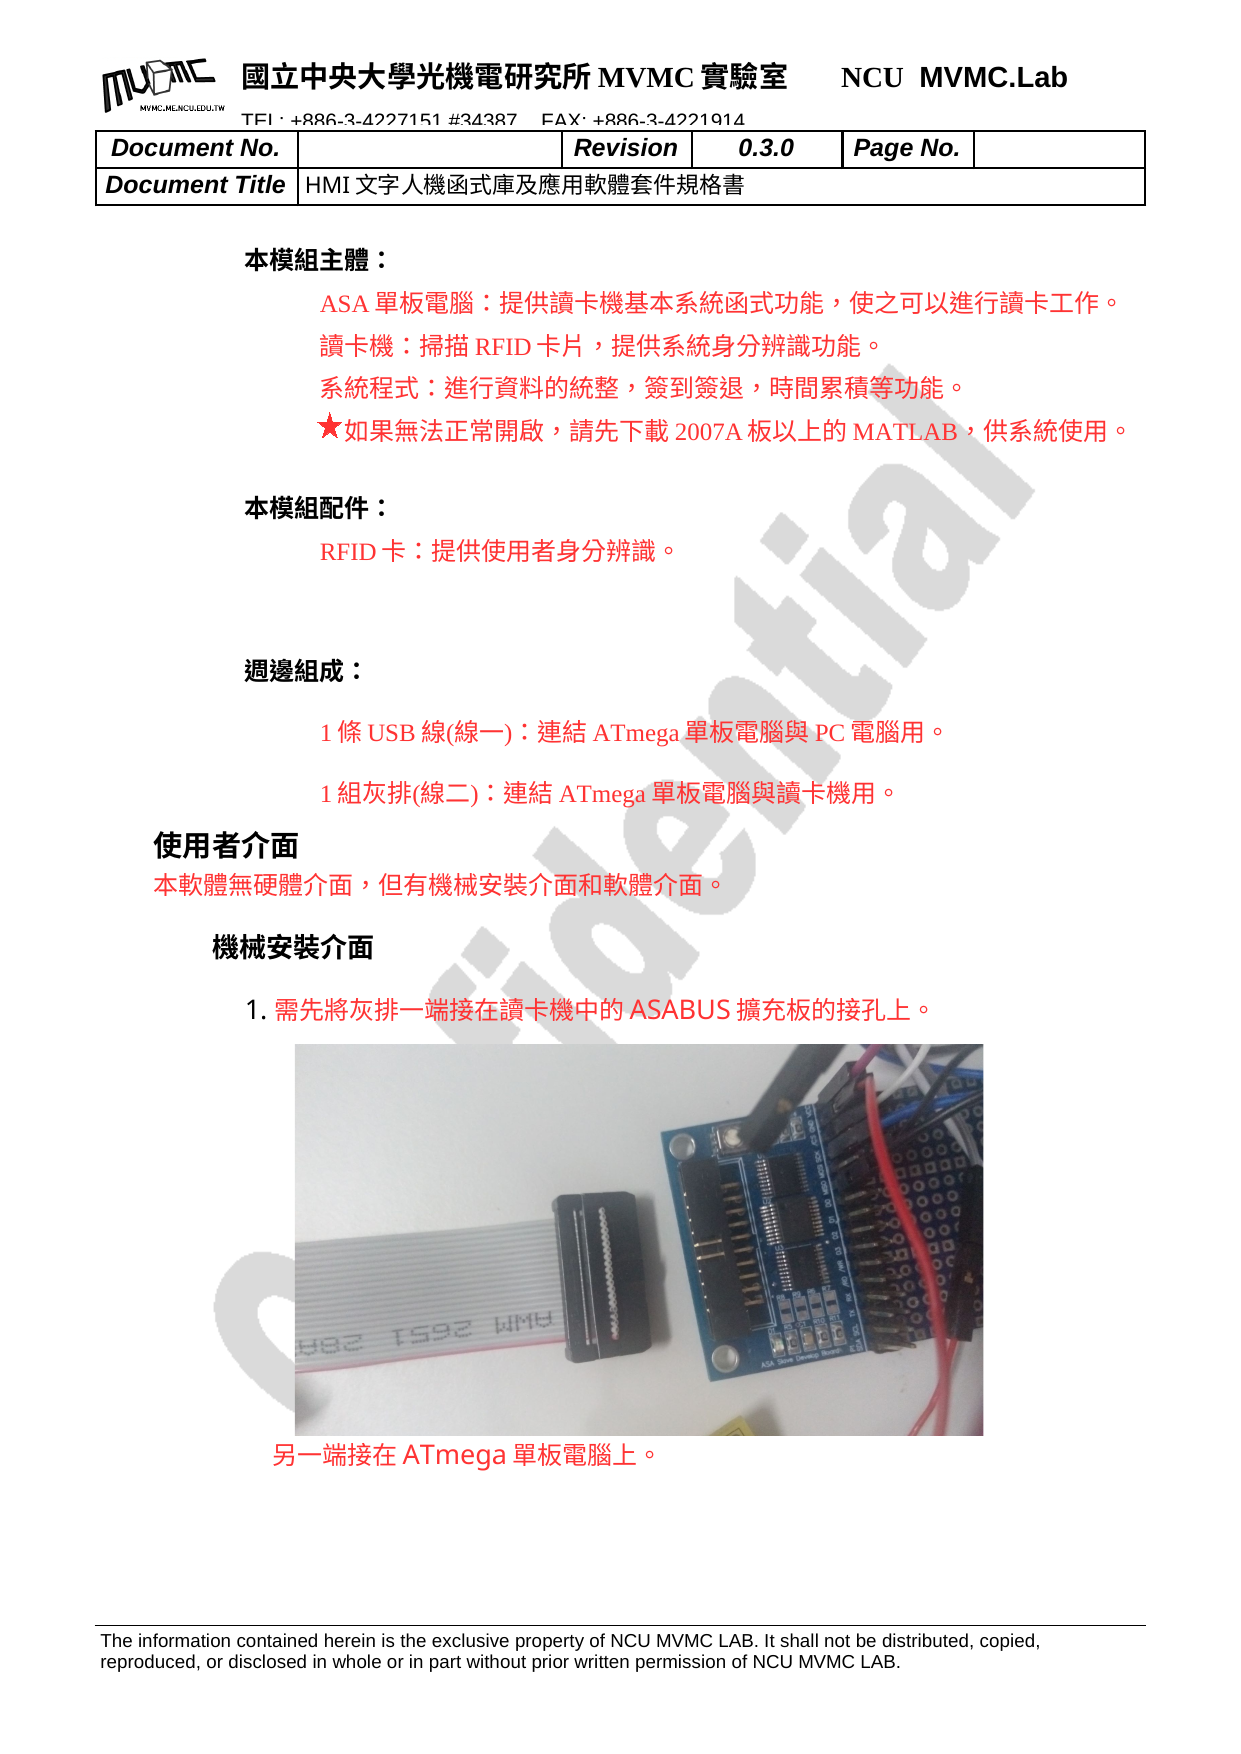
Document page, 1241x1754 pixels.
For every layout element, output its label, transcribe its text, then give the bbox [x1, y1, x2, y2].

picture [94, 131, 1146, 241]
picture [94, 47, 1146, 130]
text 本模組配件： [244, 488, 1146, 525]
picture [299, 132, 561, 167]
text 週邊組成： [244, 651, 1146, 688]
picture [97, 132, 297, 167]
text 1條USB線(線一)：連結ATmega單板電腦與PC電腦用。 [94, 713, 1146, 749]
text 本軟體無硬體介面，但有機械安裝介面和軟體介面。 [153, 865, 1146, 901]
picture [94, 749, 1146, 1625]
picture [563, 132, 691, 167]
picture [94, 567, 1146, 713]
picture [844, 132, 973, 167]
picture [94, 320, 1146, 369]
picture [693, 132, 841, 167]
picture [97, 169, 297, 204]
picture [94, 277, 1146, 283]
text 1組灰排(線二)：連結ATmega單板電腦與讀卡機用。 [319, 774, 1146, 810]
text 如果無法正常開啟，請先下載2007A板以上的MATLAB，供系統使用。 [319, 412, 1146, 448]
subtitle 使用者介面 [153, 823, 1146, 865]
text 讀卡機：掃描RFID卡片，提供系統身分辨識功能。 [319, 326, 1146, 362]
text RFID卡：提供使用者身分辨識。 [94, 531, 1146, 567]
text ASA單板電腦：提供讀卡機基本系統函式功能，使之可以進行讀卡工作。 [94, 283, 1146, 320]
text 本模組主體： [94, 241, 1146, 277]
text 1. 需先將灰排一端接在讀卡機中的ASABUS擴充板的接孔上。 [244, 990, 1146, 1027]
text 另一端接在ATmega單板電腦上。 [244, 1052, 1146, 1473]
picture [94, 405, 1146, 531]
picture [299, 169, 1144, 204]
picture [975, 132, 1144, 167]
text 系統程式：進行資料的統整，簽到簽退，時間累積等功能。 [94, 369, 1146, 405]
picture [94, 1626, 1146, 1683]
subtitle 機械安裝介面 [213, 926, 1146, 965]
